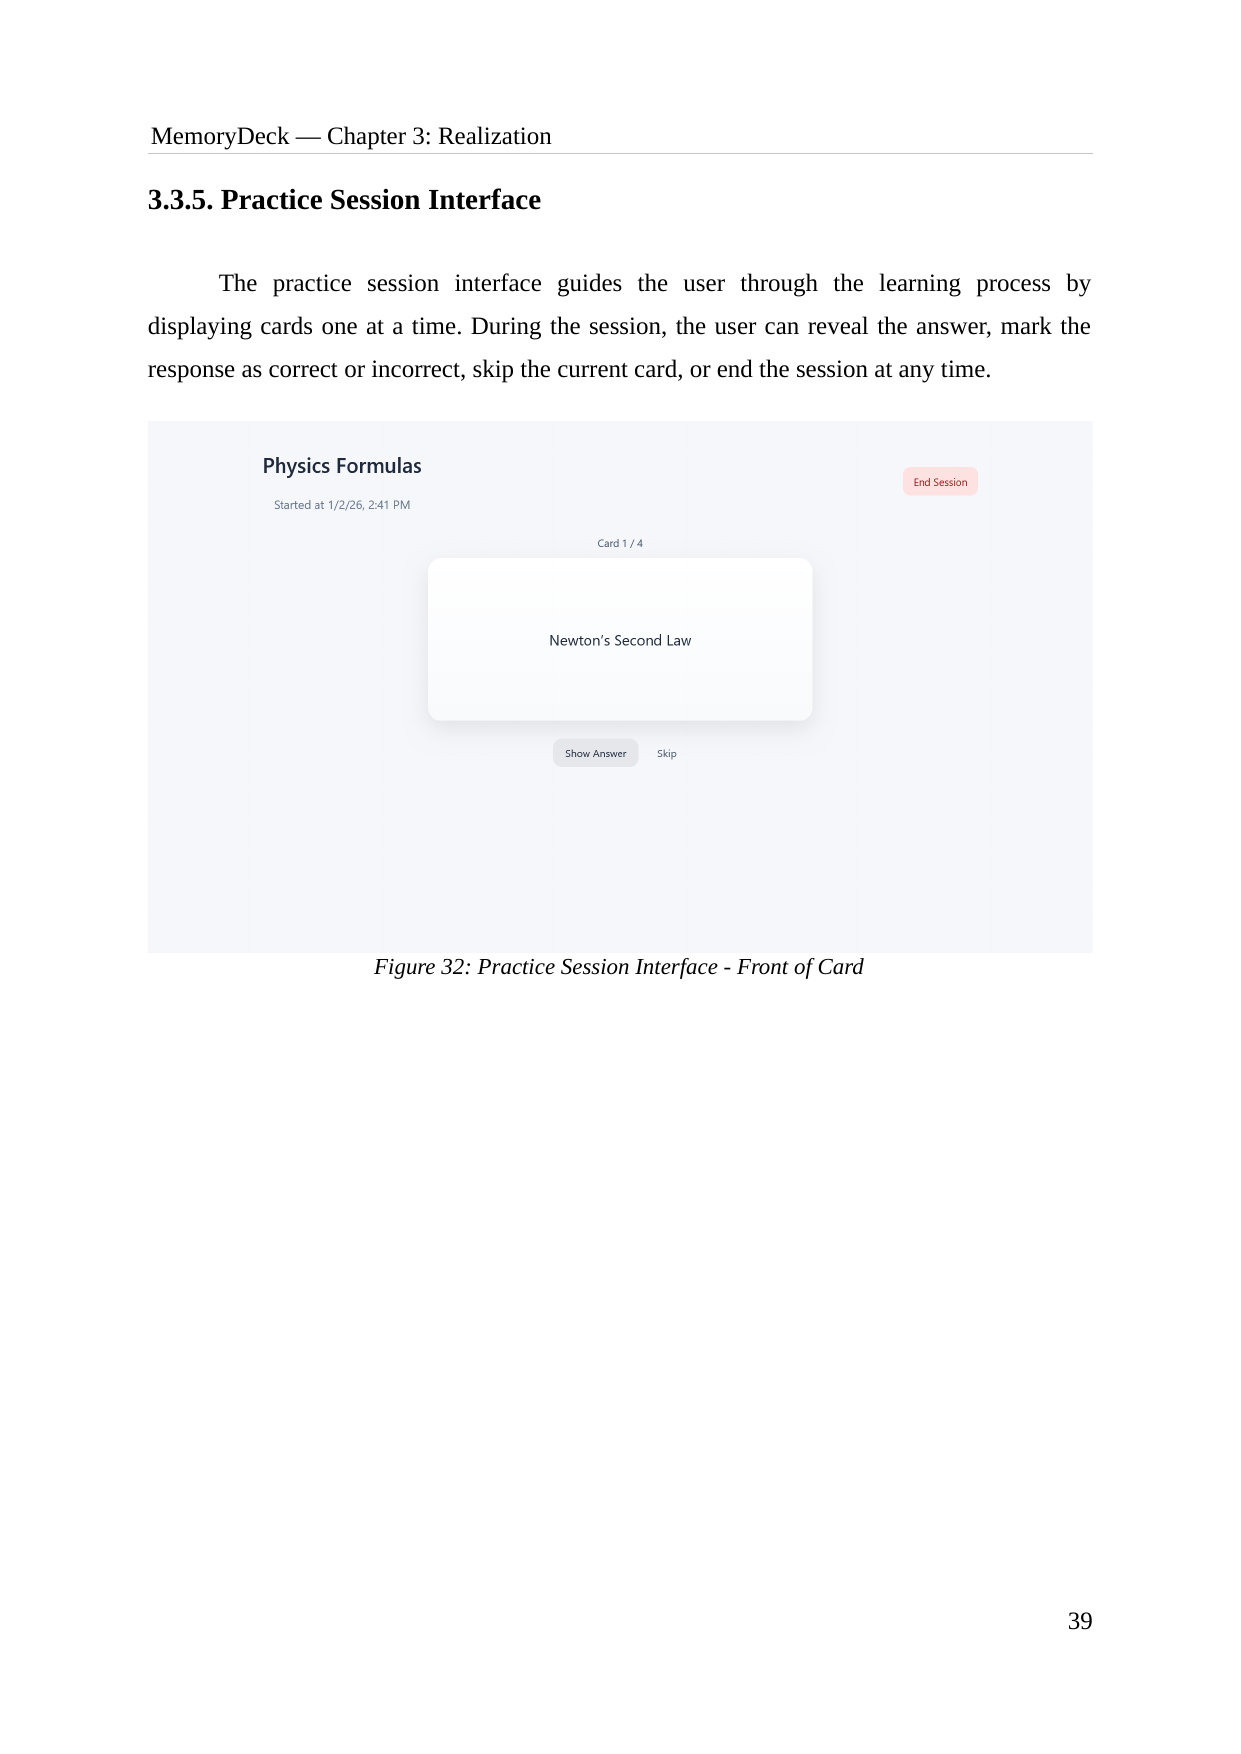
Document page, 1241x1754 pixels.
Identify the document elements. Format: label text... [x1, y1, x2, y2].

picture [147, 421, 1093, 953]
subtitle 3.3.5. Practice Session Interface [148, 182, 1093, 216]
text The practice session interface guides the user through the learning process by displaying cards one at a time. During the session, the user can reveal the answer, mark the response as correct or incorrect, skip the current card, or end the session at any time. [148, 268, 1093, 383]
text Figure 32: Practice Session Interface - Front of Card [148, 953, 1093, 979]
